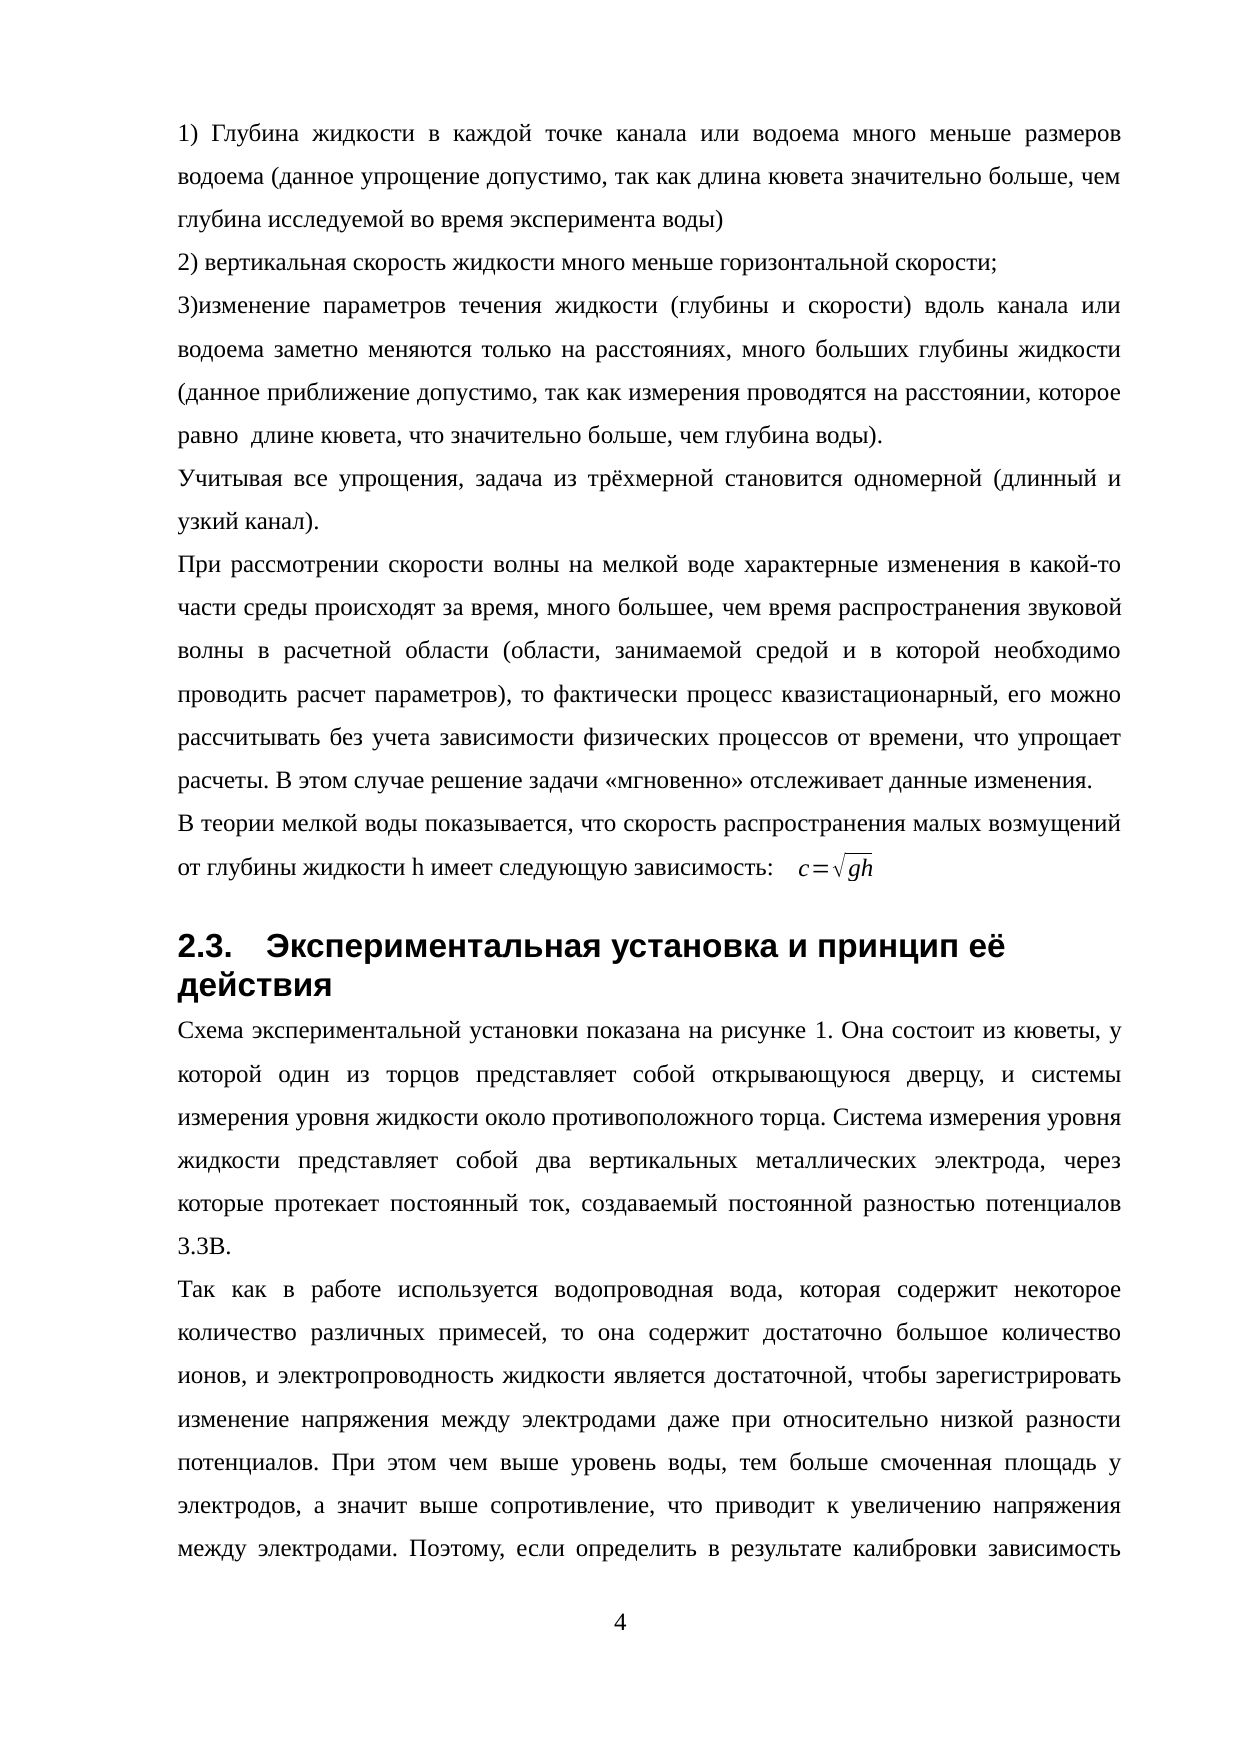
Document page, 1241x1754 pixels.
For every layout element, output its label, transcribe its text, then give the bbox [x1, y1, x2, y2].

text Учитывая все упрощения, задача из трёхмерной становится одномерной (длинный и узкий канал). [177, 463, 1122, 535]
text При рассмотрении скорости волны на мелкой воде характерные изменения в какой-то части среды происходят за время, много большее, чем время распространения звуковой волны в расчетной области (области, занимаемой средой и в которой необходимо проводить расчет параметров), то фактически процесс квазистационарный, его можно рассчитывать без учета зависимости физических процессов от времени, что упрощает расчеты. В этом случае решение задачи «мгновенно» отслеживает данные изменения. [177, 549, 1122, 794]
text 3)изменение параметров течения жидкости (глубины и скорости) вдоль канала или водоема заметно меняются только на расстояниях, много больших глубины жидкости (данное приближение допустимо, так как измерения проводятся на расстоянии, которое равно длине кювета, что значительно больше, чем глубина воды). [177, 291, 1122, 449]
text Схема экспериментальной установки показана на рисунке 1. Она состоит из кюветы, у которой один из торцов представляет собой открывающуюся дверцу, и системы измерения уровня жидкости около противоположного торца. Система измерения уровня жидкости представляет собой два вертикальных металлических электрода, через которые протекает постоянный ток, создаваемый постоянной разностью потенциалов 3.3В. [177, 1016, 1122, 1260]
text Так как в работе используется водопроводная вода, которая содержит некоторое количество различных примесей, то она содержит достаточно большое количество ионов, и электропроводность жидкости является достаточной, чтобы зарегистрировать изменение напряжения между электродами даже при относительно низкой разности потенциалов. При этом чем выше уровень воды, тем больше смоченная площадь у электродов, а значит выше сопротивление, что приводит к увеличению напряжения между электродами. Поэтому, если определить в результате калибровки зависимость [177, 1274, 1122, 1562]
subtitle Экспериментальная установка и принцип её действия [177, 926, 1093, 1003]
text 2) вертикальная скорость жидкости много меньше горизонтальной скорости; [177, 247, 1122, 276]
text В теории мелкой воды показывается, что скорость распространения малых возмущений от глубины жидкости h имеет следующую зависимость: [177, 808, 1122, 881]
text 1) Глубина жидкости в каждой точке канала или водоема много меньше размеров водоема (данное упрощение допустимо, так как длина кювета значительно больше, чем глубина исследуемой во время эксперимента воды) [177, 118, 1122, 233]
